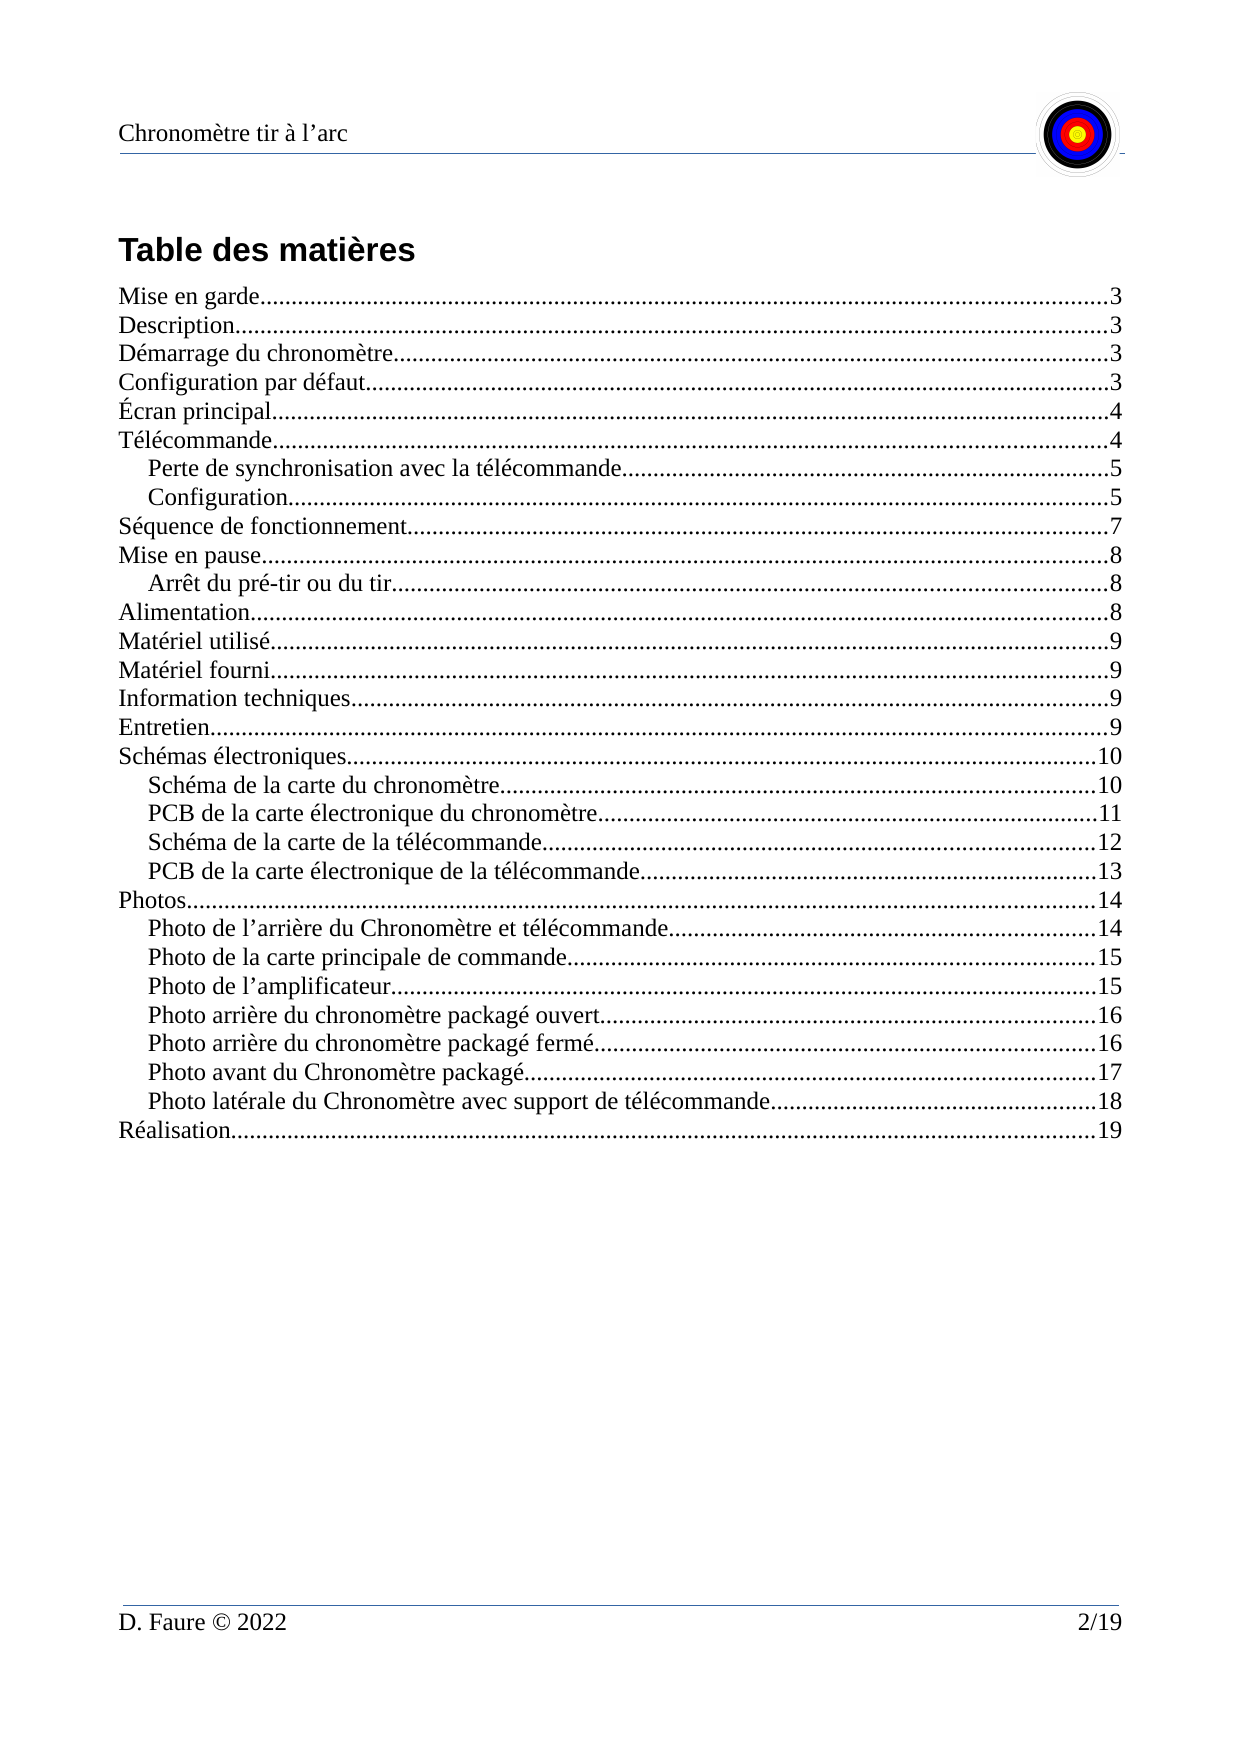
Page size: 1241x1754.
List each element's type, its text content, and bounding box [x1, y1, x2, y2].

text Photo de la carte principale de commande 15 [148, 942, 1122, 971]
text Écran principal 4 [118, 396, 1122, 425]
text Photo avant du Chronomètre packagé 17 [148, 1057, 1122, 1086]
text Photo arrière du chronomètre packagé ouvert 16 [148, 1000, 1122, 1028]
text Configuration par défaut 3 [118, 367, 1122, 396]
subtitle Table des matières [118, 230, 1122, 268]
text PCB de la carte électronique du chronomètre 11 [148, 798, 1122, 827]
text Télécommande 4 [118, 425, 1122, 453]
text Mise en garde 3 [118, 281, 1122, 310]
text Schéma de la carte de la télécommande 12 [148, 827, 1122, 856]
text Alimentation 8 [118, 597, 1122, 626]
text Démarrage du chronomètre 3 [118, 338, 1122, 367]
text Séquence de fonctionnement 7 [118, 511, 1122, 540]
text Photos 14 [118, 885, 1122, 913]
text Configuration 5 [148, 482, 1122, 511]
text Perte de synchronisation avec la télécommande 5 [148, 453, 1122, 482]
text Matériel fourni 9 [118, 655, 1122, 683]
text Photo de l’arrière du Chronomètre et télécommande 14 [148, 913, 1122, 942]
text Entretien 9 [118, 712, 1122, 741]
text Schéma de la carte du chronomètre 10 [148, 770, 1122, 798]
text Mise en pause 8 [118, 540, 1122, 568]
text Photo de l’amplificateur 15 [148, 971, 1122, 1000]
text Arrêt du pré-tir ou du tir 8 [148, 568, 1122, 597]
picture [1035, 92, 1120, 177]
text Réalisation 19 [118, 1115, 1122, 1143]
text Schémas électroniques 10 [118, 741, 1122, 770]
text PCB de la carte électronique de la télécommande 13 [148, 856, 1122, 885]
text Matériel utilisé 9 [118, 626, 1122, 655]
text Photo arrière du chronomètre packagé fermé 16 [148, 1028, 1122, 1057]
text Description 3 [118, 310, 1122, 338]
text Photo latérale du Chronomètre avec support de télécommande 18 [148, 1086, 1122, 1115]
text Information techniques 9 [118, 683, 1122, 712]
